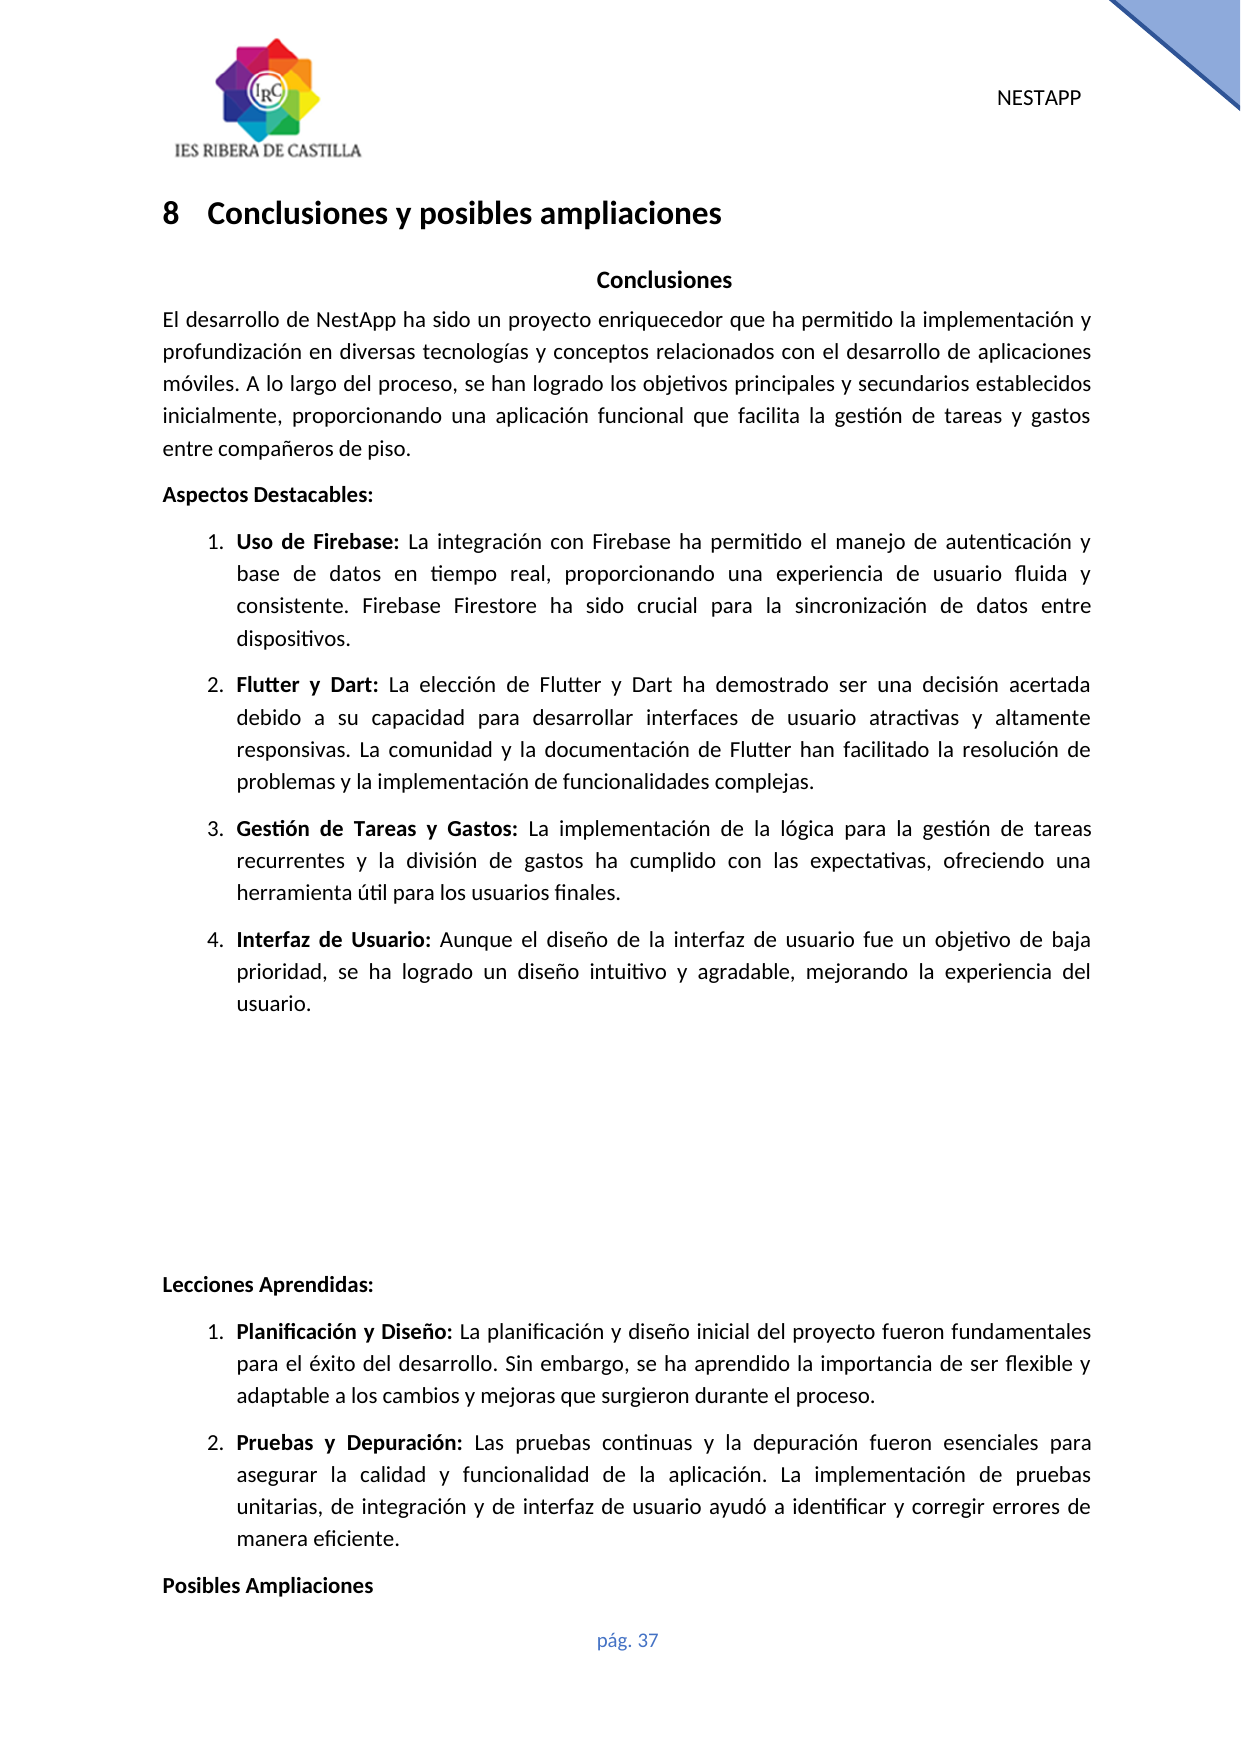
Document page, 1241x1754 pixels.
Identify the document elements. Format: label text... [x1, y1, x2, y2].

picture [173, 29, 366, 164]
list Pruebas y Depuración: Las pruebas continuas y la depuración fueron esenciales para asegurar la calidad y funcionalidad de la aplicación. La implementación de pruebas unitarias, de integración y de interfaz de usuario ayudó a identificar y corregir errores de manera eficiente. [207, 1428, 1093, 1553]
text Posibles Ampliaciones [162, 1571, 1093, 1599]
subtitle Conclusiones y posibles ampliaciones [162, 192, 1093, 233]
text El desarrollo de NestApp ha sido un proyecto enriquecedor que ha permitido la implementación y profundización en diversas tecnologías y conceptos relacionados con el desarrollo de aplicaciones móviles. A lo largo del proceso, se han logrado los objetivos principales y secundarios establecidos inicialmente, proporcionando una aplicación funcional que facilita la gestión de tareas y gastos entre compañeros de piso. [162, 305, 1093, 462]
text Aspectos Destacables: [162, 481, 1093, 508]
text Lecciones Aprendidas: [162, 1270, 1093, 1298]
list Gestión de Tareas y Gastos: La implementación de la lógica para la gestión de tareas recurrentes y la división de gastos ha cumplido con las expectativas, ofreciendo una herramienta útil para los usuarios finales. [207, 814, 1093, 906]
list Flutter y Dart: La elección de Flutter y Dart ha demostrado ser una decisión acertada debido a su capacidad para desarrollar interfaces de usuario atractivas y altamente responsivas. La comunidad y la documentación de Flutter han facilitado la resolución de problemas y la implementación de funcionalidades complejas. [207, 671, 1093, 795]
subtitle Conclusiones [162, 264, 1093, 294]
list Uso de Firebase: La integración con Firebase ha permitido el manejo de autenticación y base de datos en tiempo real, proporcionando una experiencia de usuario fluida y consistente. Firebase Firestore ha sido crucial para la sincronización de datos entre dispositivos. [207, 527, 1093, 652]
list Planificación y Diseño: La planificación y diseño inicial del proyecto fueron fundamentales para el éxito del desarrollo. Sin embargo, se ha aprendido la importancia de ser flexible y adaptable a los cambios y mejoras que surgieron durante el proceso. [207, 1317, 1093, 1409]
list Interfaz de Usuario: Aunque el diseño de la interfaz de usuario fue un objetivo de baja prioridad, se ha logrado un diseño intuitivo y agradable, mejorando la experiencia del usuario. [207, 925, 1093, 1017]
